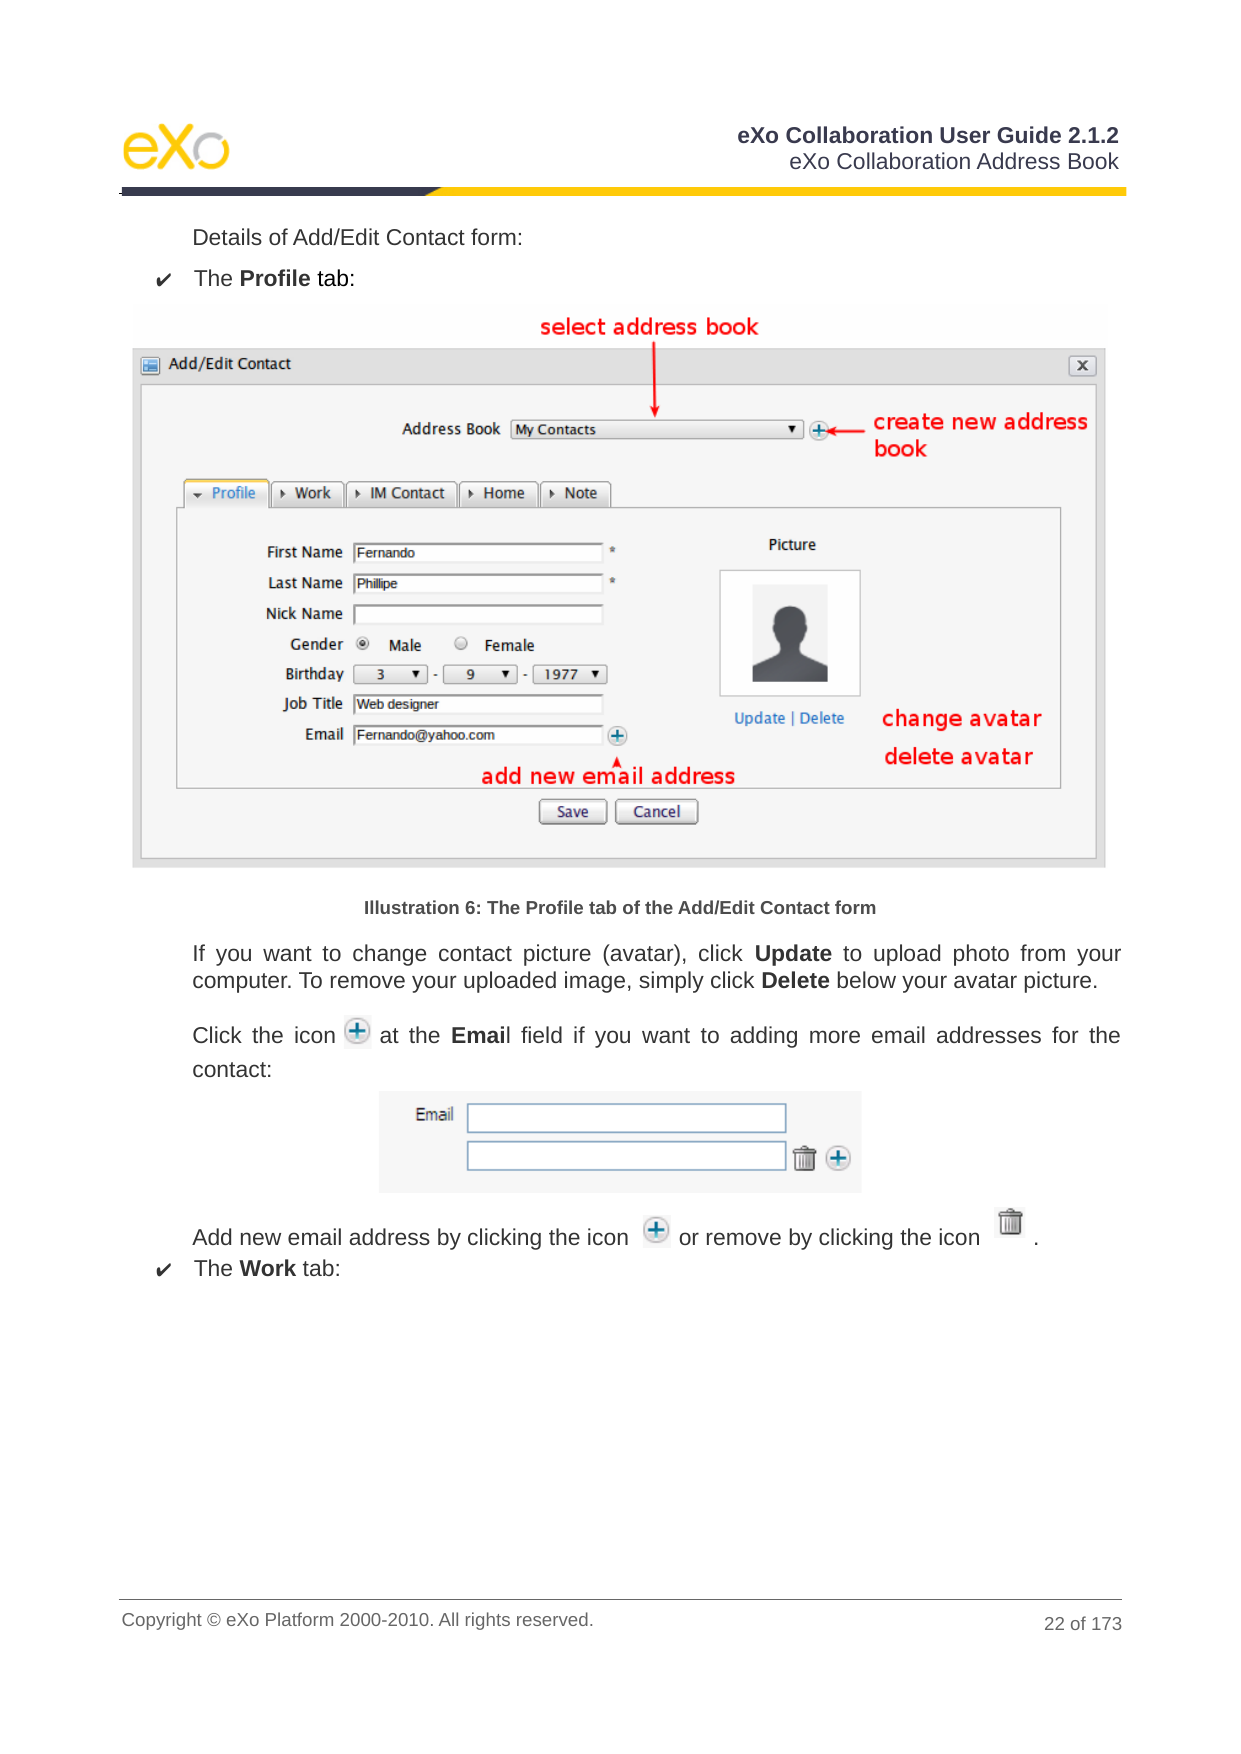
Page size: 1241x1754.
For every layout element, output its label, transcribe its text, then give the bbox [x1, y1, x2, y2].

list Illustration 6: The Profile tab of the Add/Edit Contact form [133, 869, 1108, 919]
picture [994, 1207, 1026, 1238]
picture [343, 1015, 372, 1049]
picture [123, 123, 230, 170]
list Click the iconat the Email field if you want to adding more email addresses for the contact: [154, 1008, 1122, 1082]
picture [642, 1215, 671, 1248]
list The Work tab: [156, 1255, 1122, 1282]
list If you want to change contact picture (avatar), click Update to upload photo from your computer. To remove your uploaded image, simply click Delete below your avatar picture. [154, 940, 1122, 993]
list Details of Add/Edit Contact form: [154, 223, 1122, 250]
picture [378, 1091, 862, 1193]
picture [132, 304, 1108, 869]
picture [121, 187, 1127, 196]
list Add new email address by clicking the icon or remove by clicking the icon . [154, 1097, 1122, 1255]
list The Profile tab: [156, 265, 1122, 291]
